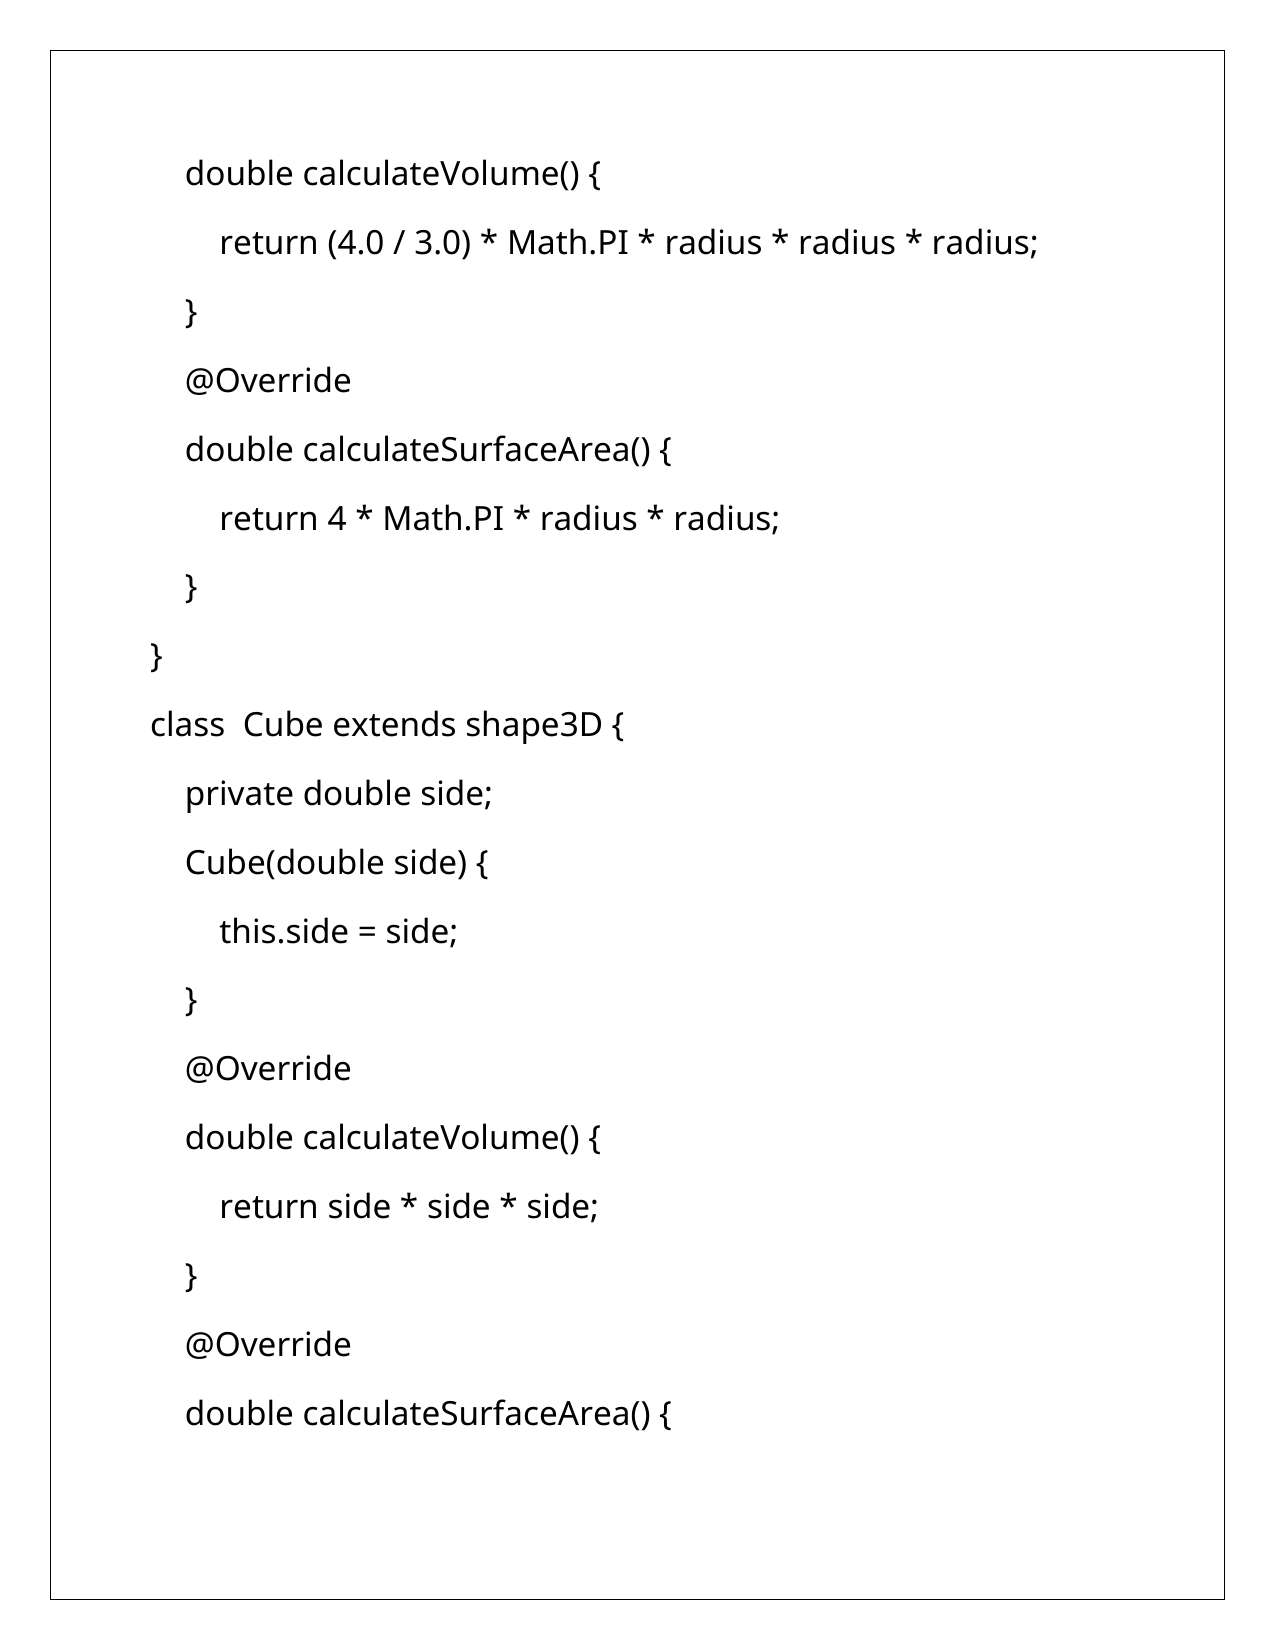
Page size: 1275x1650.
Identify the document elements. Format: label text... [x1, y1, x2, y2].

text this.side = side; [150, 907, 1125, 953]
text double calculateVolume() { [150, 150, 1125, 195]
text @Override [150, 357, 1125, 402]
text private double side; [150, 770, 1125, 815]
text Cube(double side) { [150, 838, 1125, 884]
text return (4.0 / 3.0) * Math.PI * radius * radius * radius; [150, 219, 1125, 264]
text } [150, 632, 1125, 677]
text class Cube extends shape3D { [150, 701, 1125, 746]
text } [150, 288, 1125, 333]
text return side * side * side; [150, 1183, 1125, 1228]
text @Override [150, 1321, 1125, 1366]
text @Override [150, 1045, 1125, 1091]
text } [150, 1252, 1125, 1297]
text double calculateSurfaceArea() { [150, 1389, 1125, 1435]
text return 4 * Math.PI * radius * radius; [150, 494, 1125, 540]
text double calculateSurfaceArea() { [150, 425, 1125, 471]
text double calculateVolume() { [150, 1114, 1125, 1159]
text } [150, 563, 1125, 608]
text } [150, 976, 1125, 1022]
